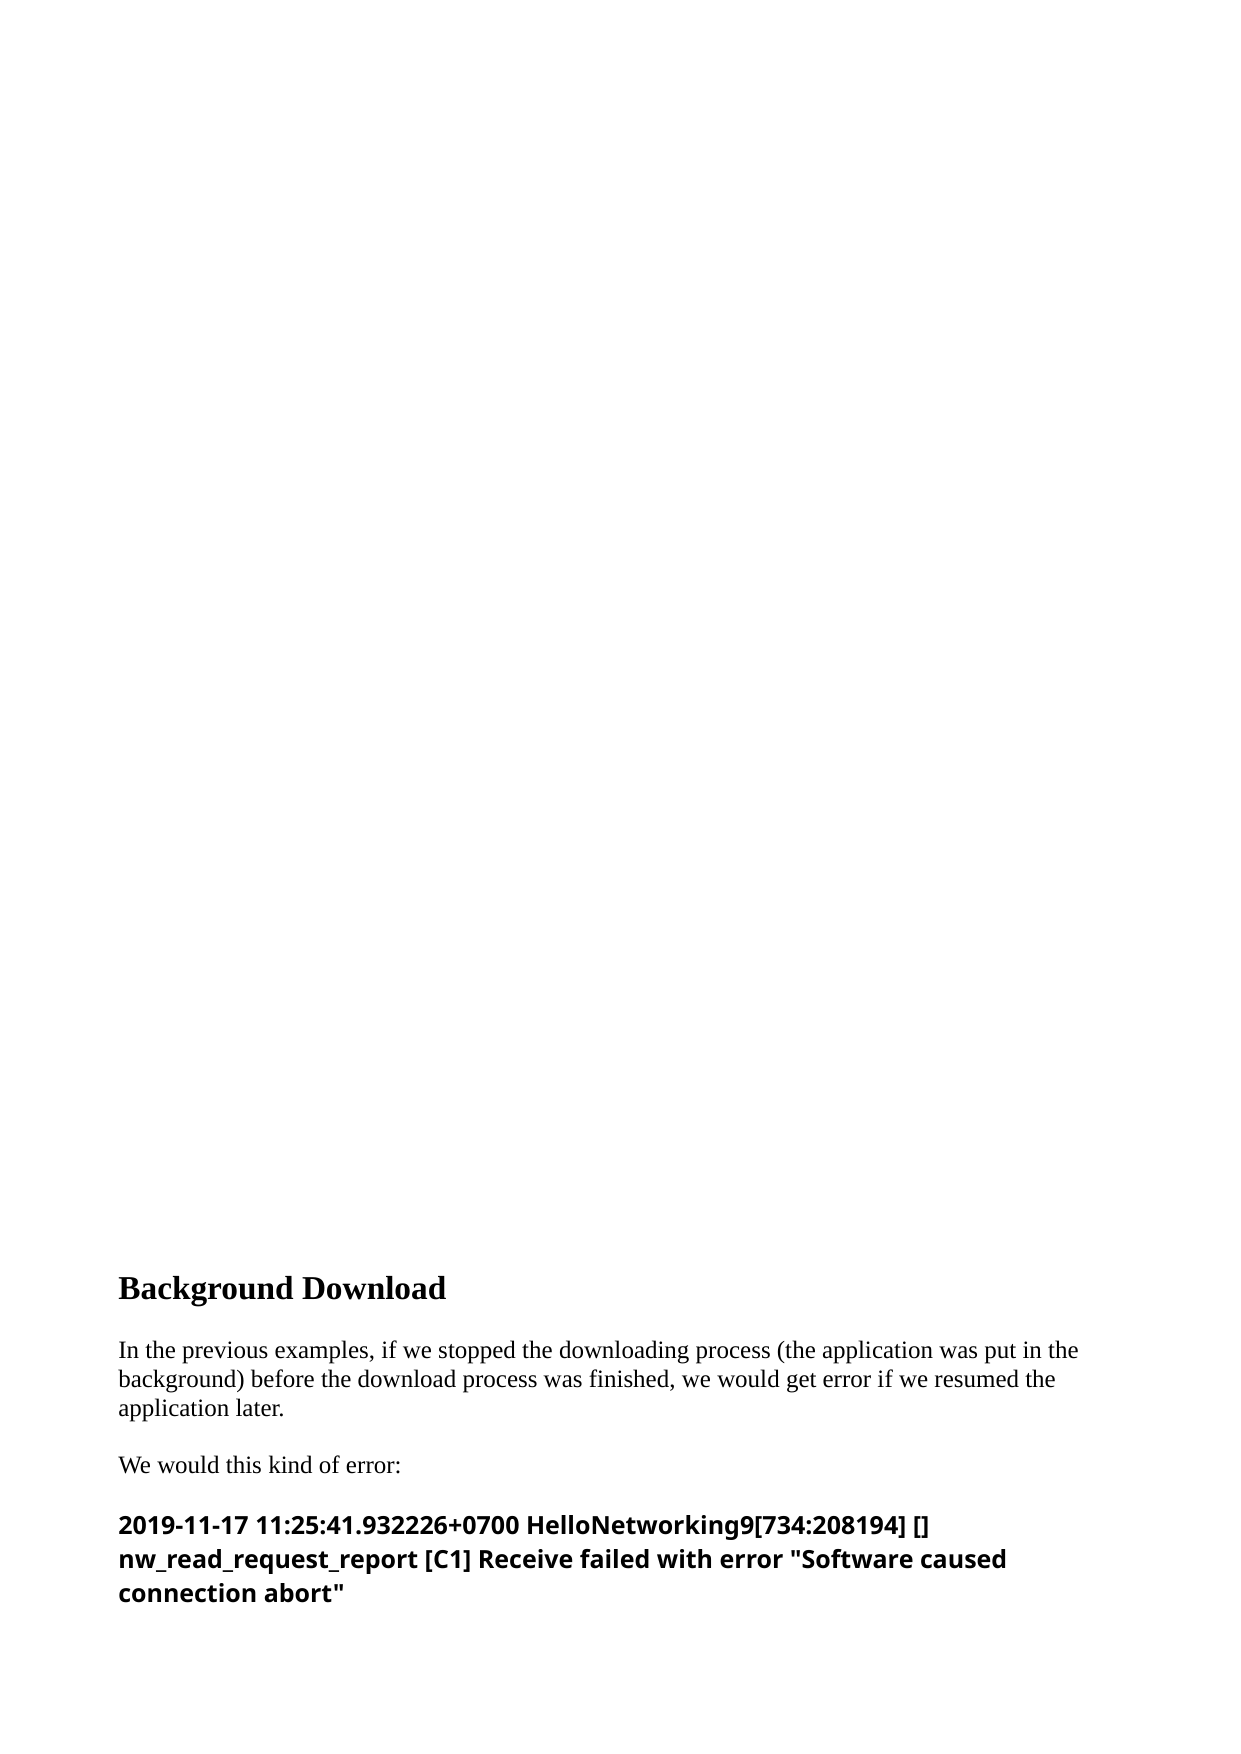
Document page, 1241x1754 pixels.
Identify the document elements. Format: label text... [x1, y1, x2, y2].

text 2019-11-17 11:25:41.932226+0700 HelloNetworking9[734:208194] [] nw_read_request_report [C1] Receive failed with error "Software caused connection abort" [118, 1508, 1122, 1610]
text Background Download [118, 1268, 1122, 1306]
text In the previous examples, if we stopped the downloading process (the application was put in the background) before the download process was finished, we would get error if we resumed the application later. [118, 1335, 1122, 1421]
text We would this kind of error: [118, 1450, 1122, 1479]
